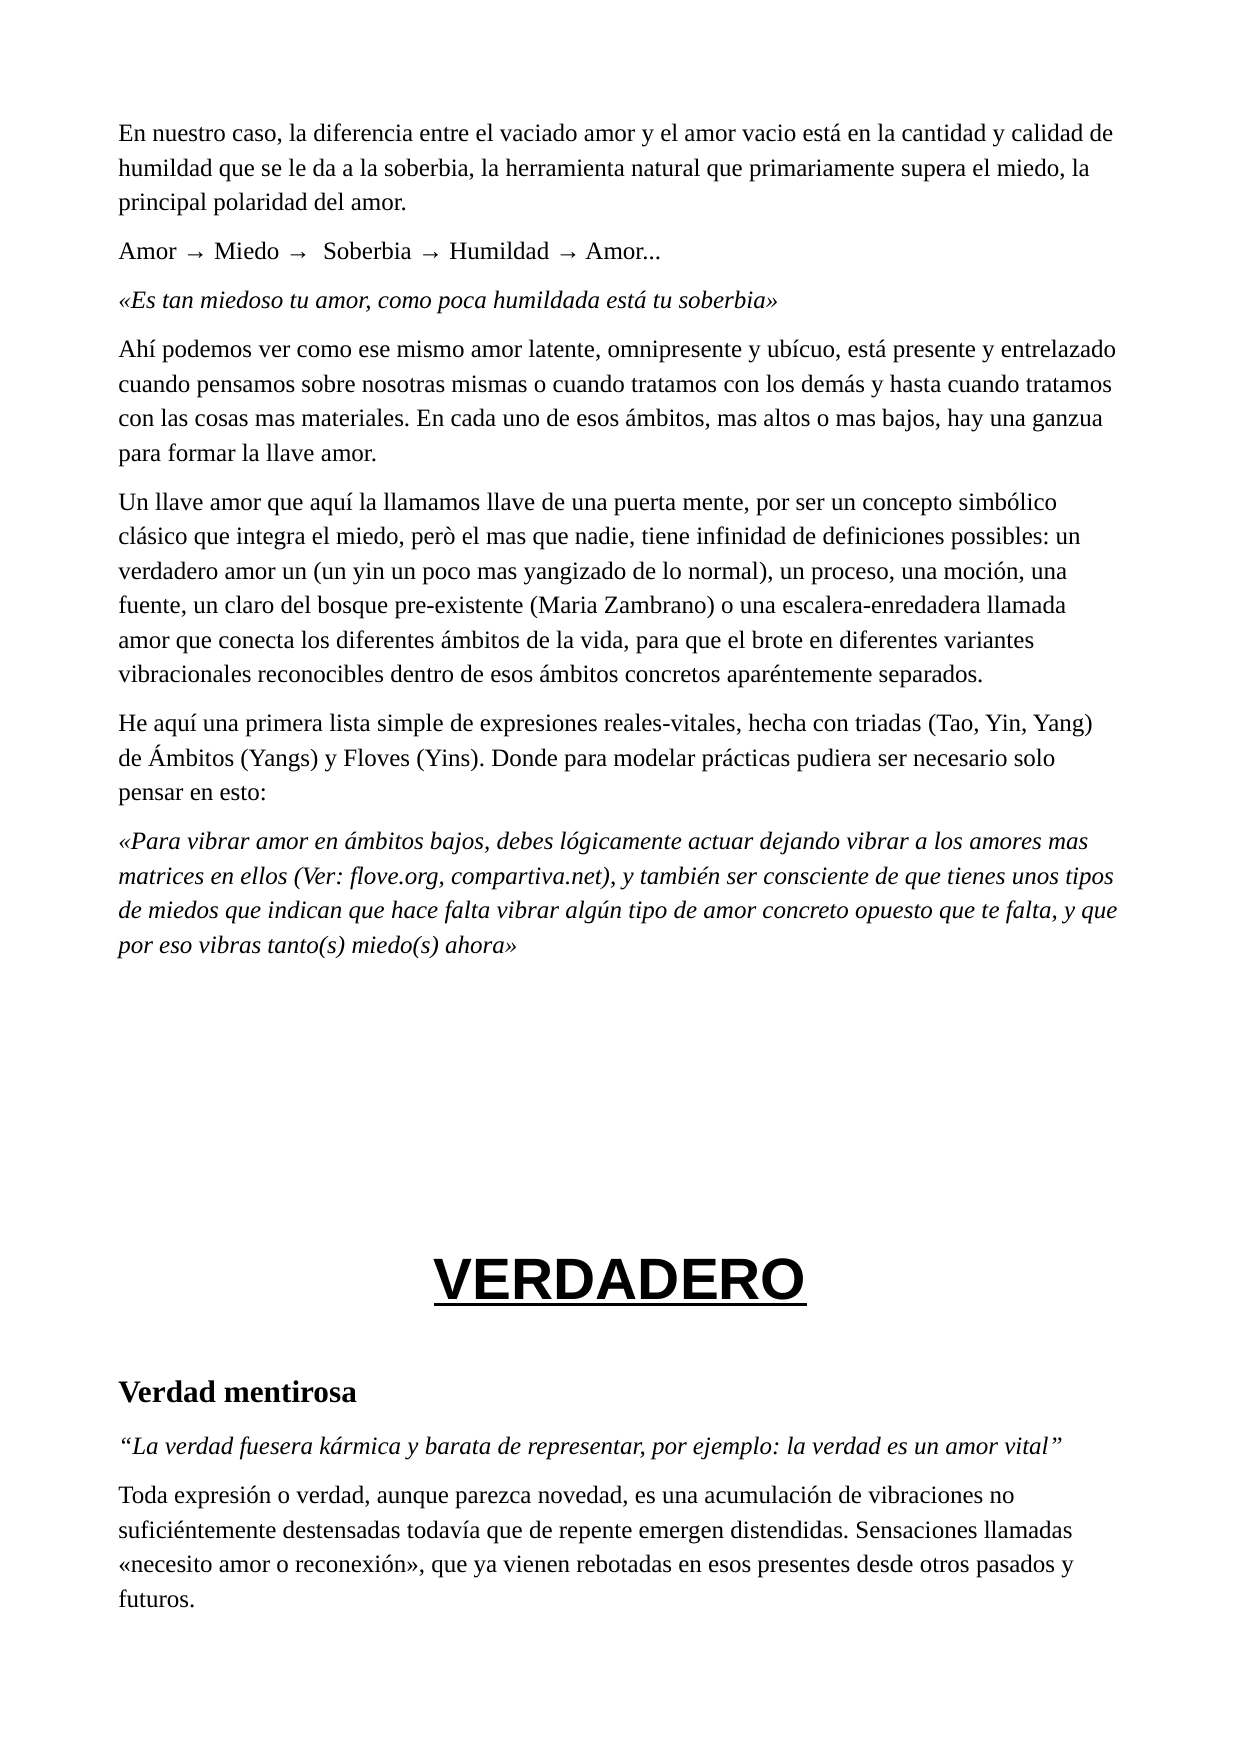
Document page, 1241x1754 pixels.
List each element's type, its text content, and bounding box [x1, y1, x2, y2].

text «Es tan miedoso tu amor, como poca humildada está tu soberbia» [118, 285, 1122, 314]
text Amor → Miedo → Soberbia → Humildad → Amor... [118, 236, 1122, 265]
text Verdad mentirosa [118, 1373, 1122, 1409]
text He aquí una primera lista simple de expresiones reales-vitales, hecha con triadas (Tao, Yin, Yang) de Ámbitos (Yangs) y Floves (Yins). Donde para modelar prácticas pudiera ser necesario solo pensar en esto: [118, 708, 1122, 806]
text Un llave amor que aquí la llamamos llave de una puerta mente, por ser un concepto simbólico clásico que integra el miedo, però el mas que nadie, tiene infinidad de definiciones possibles: un verdadero amor un (un yin un poco mas yangizado de lo normal), un proceso, una moción, una fuente, un claro del bosque pre-existente (Maria Zambrano) o una escalera-enredadera llamada amor que conecta los diferentes ámbitos de la vida, para que el brote en diferentes variantes vibracionales reconocibles dentro de esos ámbitos concretos aparéntemente separados. [118, 487, 1122, 688]
text “La verdad fuesera kármica y barata de representar, por ejemplo: la verdad es un amor vital” [118, 1431, 1122, 1460]
text Ahí podemos ver como ese mismo amor latente, omnipresente y ubícuo, está presente y entrelazado cuando pensamos sobre nosotras mismas o cuando tratamos con los demás y hasta cuando tratamos con las cosas mas materiales. En cada uno de esos ámbitos, mas altos o mas bajos, hay una ganzua para formar la llave amor. [118, 334, 1122, 466]
text En nuestro caso, la diferencia entre el vaciado amor y el amor vacio está en la cantidad y calidad de humildad que se le da a la soberbia, la herramienta natural que primariamente supera el miedo, la principal polaridad del amor. [118, 118, 1122, 216]
text Toda expresión o verdad, aunque parezca novedad, es una acumulación de vibraciones no suficiéntemente destensadas todavía que de repente emergen distendidas. Sensaciones llamadas «necesito amor o reconexión», que ya vienen rebotadas en esos presentes desde otros pasados y futuros. [118, 1480, 1122, 1612]
subtitle VERDADERO [118, 1245, 1122, 1312]
text «Para vibrar amor en ámbitos bajos, debes lógicamente actuar dejando vibrar a los amores mas matrices en ellos (Ver: flove.org, compartiva.net), y también ser consciente de que tienes unos tipos de miedos que indican que hace falta vibrar algún tipo de amor concreto opuesto que te falta, y que por eso vibras tanto(s) miedo(s) ahora» [118, 826, 1122, 958]
